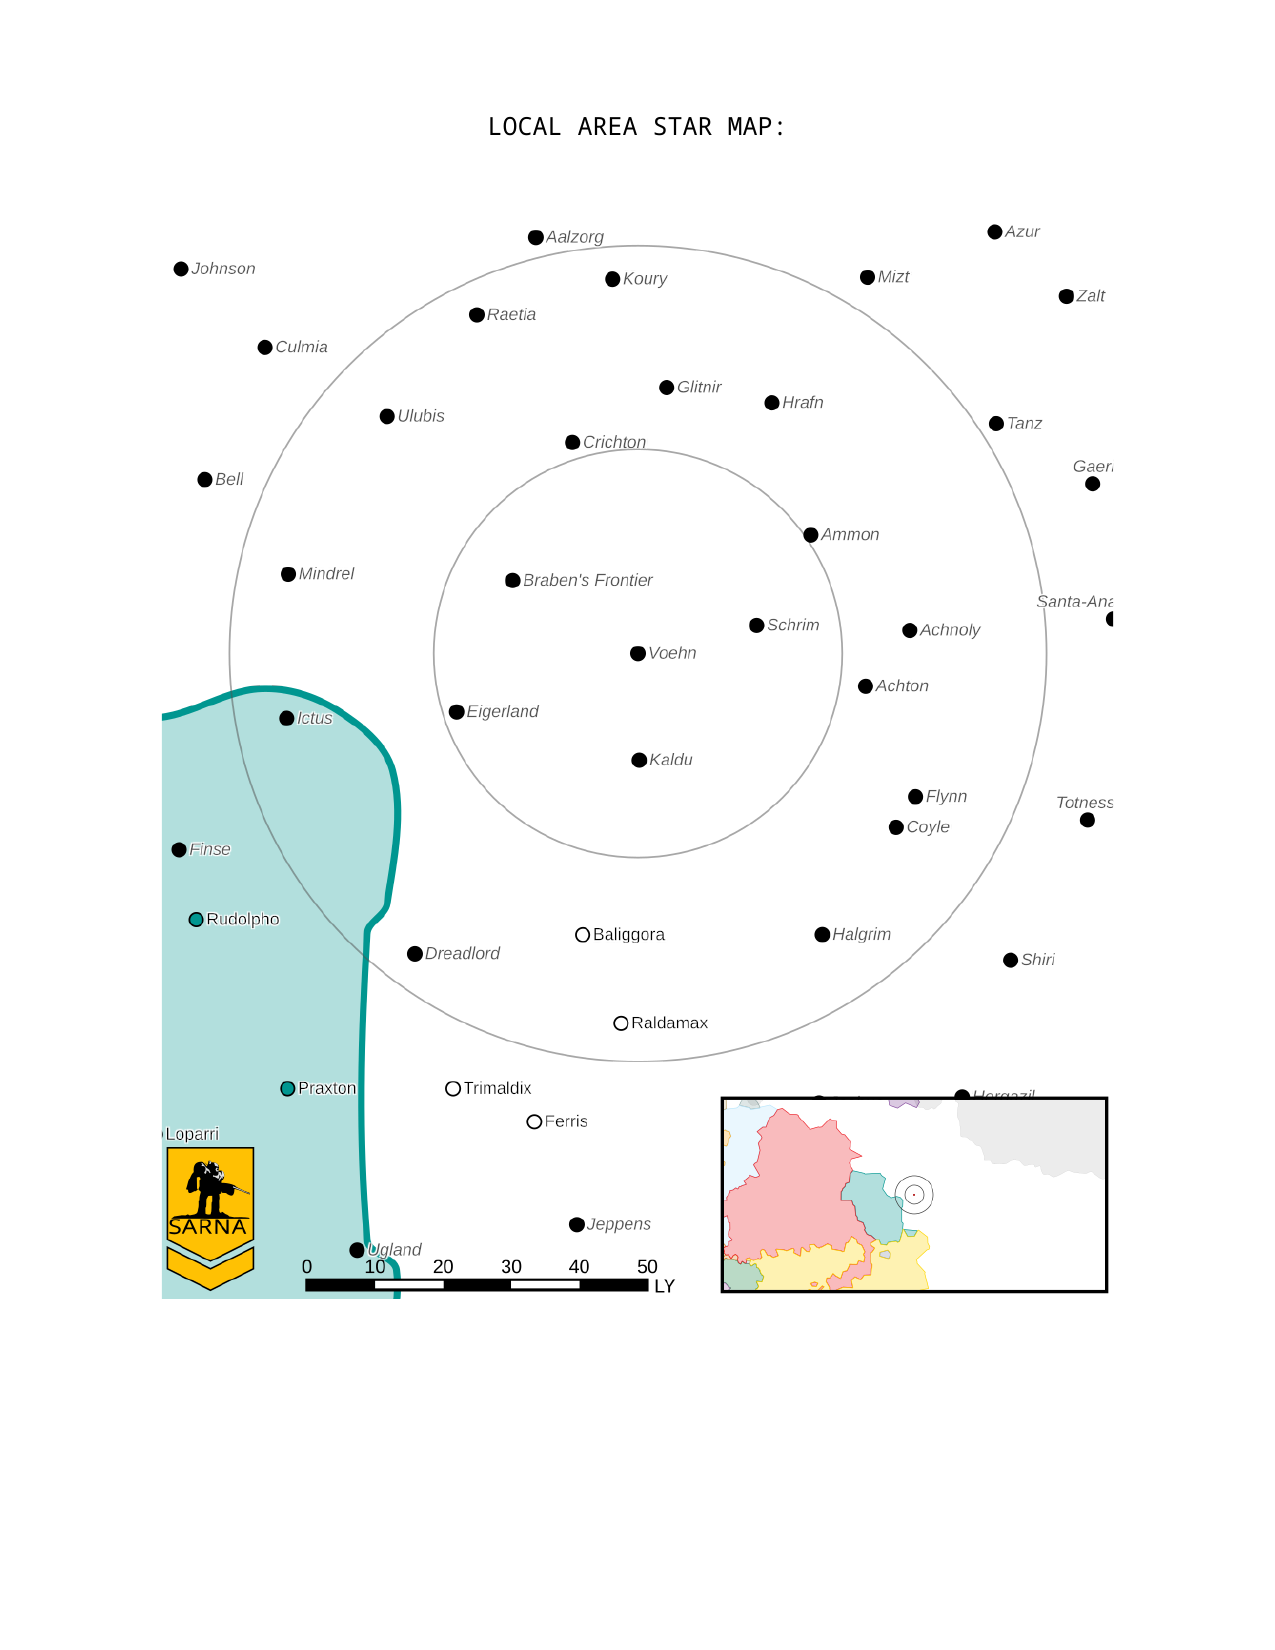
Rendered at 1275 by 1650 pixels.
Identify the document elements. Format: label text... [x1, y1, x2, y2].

text LOCAL AREA STAR MAP: [75, 75, 1200, 143]
picture [161, 211, 1114, 1299]
